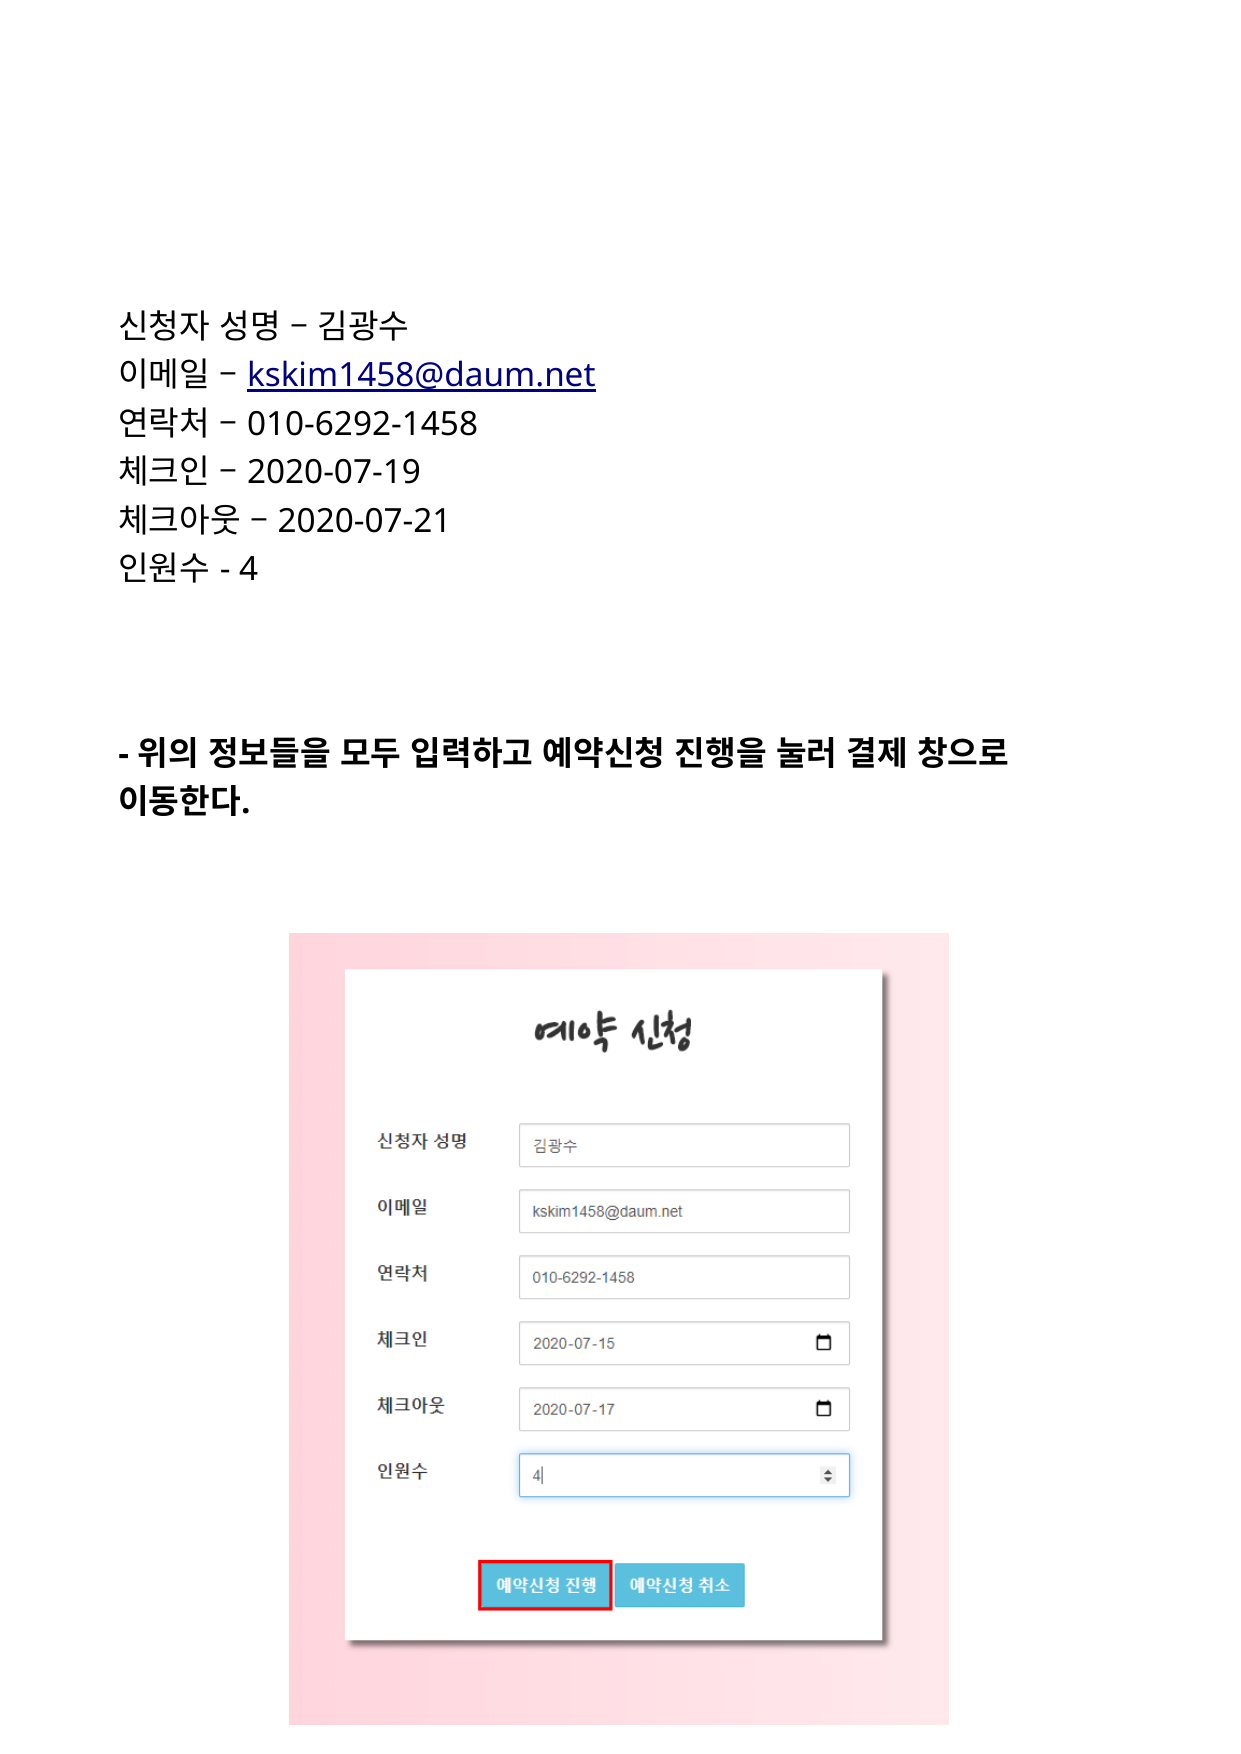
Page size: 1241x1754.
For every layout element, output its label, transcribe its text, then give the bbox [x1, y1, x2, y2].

text 이메일 – kskim1458@daum.net [118, 348, 1122, 396]
text 연락처 – 010-6292-1458 [118, 396, 1122, 445]
text - 위의 정보들을 모두 입력하고 예약신청 진행을 눌러 결제 창으로 이동한다. [118, 726, 1122, 823]
text 체크아웃 – 2020-07-21 [118, 493, 1122, 542]
text 신청자 성명 – 김광수 [118, 300, 1122, 348]
text 체크인 – 2020-07-19 [118, 445, 1122, 493]
text 인원수 - 4 [118, 542, 1122, 590]
picture [289, 933, 949, 1725]
